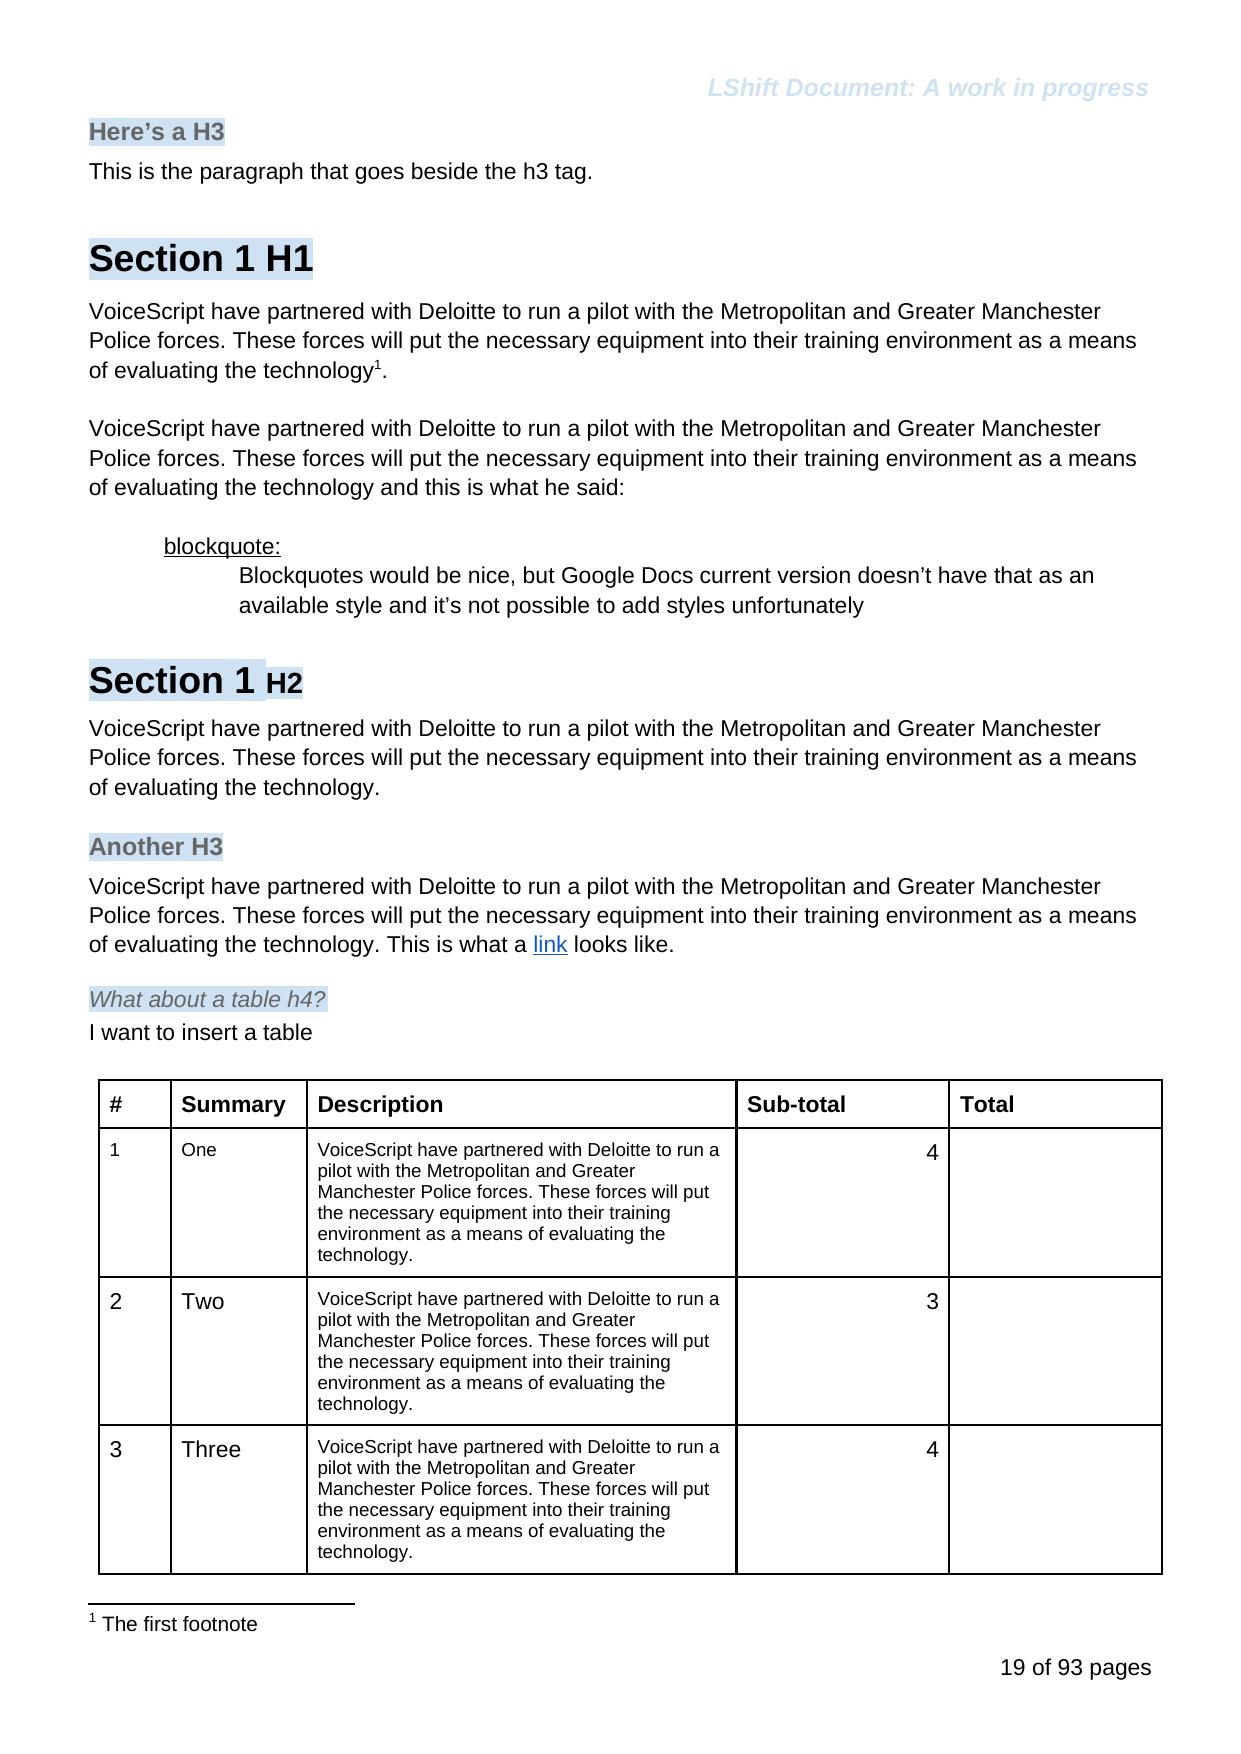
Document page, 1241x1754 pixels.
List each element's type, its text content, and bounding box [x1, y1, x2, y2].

table_cell One [172, 1129, 306, 1276]
subtitle Here’s a H3 [225, 118, 1152, 146]
table_header Sub-total [738, 1081, 948, 1127]
table_header # [100, 1081, 170, 1127]
table_cell VoiceScript have partnered with Deloitte to run a pilot with the Metropolitan and Greater Manchester Police forces. These forces will put the necessary equipment into their training environment as a means of evaluating the technology. [308, 1426, 735, 1573]
table_header Summary [172, 1081, 306, 1127]
subtitle Section 1 H1 [313, 238, 1152, 280]
table_cell 3 [738, 1278, 948, 1424]
text VoiceScript have partnered with Deloitte to run a pilot with the Metropolitan and Greater Manchester Police forces. These forces will put the necessary equipment into their training environment as a means of evaluating the technology. This is what a link looks like. [88, 873, 1152, 958]
table_cell 2 [100, 1278, 170, 1424]
table_cell [950, 1129, 1161, 1276]
text The first footnote [88, 1610, 1152, 1636]
text I want to insert a table [88, 1020, 1152, 1046]
table_cell Three [172, 1426, 306, 1573]
table_cell [950, 1426, 1161, 1573]
text Blockquotes would be nice, but Google Docs current version doesn’t have that as an available style and it’s not possible to add styles unfortunately [238, 563, 1152, 618]
subtitle Another H3 [223, 833, 1152, 861]
table_header Description [308, 1081, 735, 1127]
table_cell 3 [100, 1426, 170, 1573]
subtitle Section 1 H2 [266, 659, 1152, 701]
table_cell VoiceScript have partnered with Deloitte to run a pilot with the Metropolitan and Greater Manchester Police forces. These forces will put the necessary equipment into their training environment as a means of evaluating the technology. [308, 1278, 735, 1424]
text VoiceScript have partnered with Deloitte to run a pilot with the Metropolitan and Greater Manchester Police forces. These forces will put the necessary equipment into their training environment as a means of evaluating the technology. [88, 298, 1152, 383]
text VoiceScript have partnered with Deloitte to run a pilot with the Metropolitan and Greater Manchester Police forces. These forces will put the necessary equipment into their training environment as a means of evaluating the technology. [88, 716, 1152, 800]
text VoiceScript have partnered with Deloitte to run a pilot with the Metropolitan and Greater Manchester Police forces. These forces will put the necessary equipment into their training environment as a means of evaluating the technology and this is what he said: [88, 416, 1152, 500]
table_cell VoiceScript have partnered with Deloitte to run a pilot with the Metropolitan and Greater Manchester Police forces. These forces will put the necessary equipment into their training environment as a means of evaluating the technology. [308, 1129, 735, 1276]
text This is the paragraph that goes beside the h3 tag. [88, 158, 1152, 184]
text blockquote: [163, 533, 1152, 559]
table_cell Two [172, 1278, 306, 1424]
table_cell 4 [738, 1426, 948, 1573]
table_cell 4 [738, 1129, 948, 1276]
table_header Total [950, 1081, 1161, 1127]
subtitle What about a table h4? [328, 986, 1152, 1012]
table_cell [950, 1278, 1161, 1424]
table_cell 1 [100, 1129, 170, 1276]
